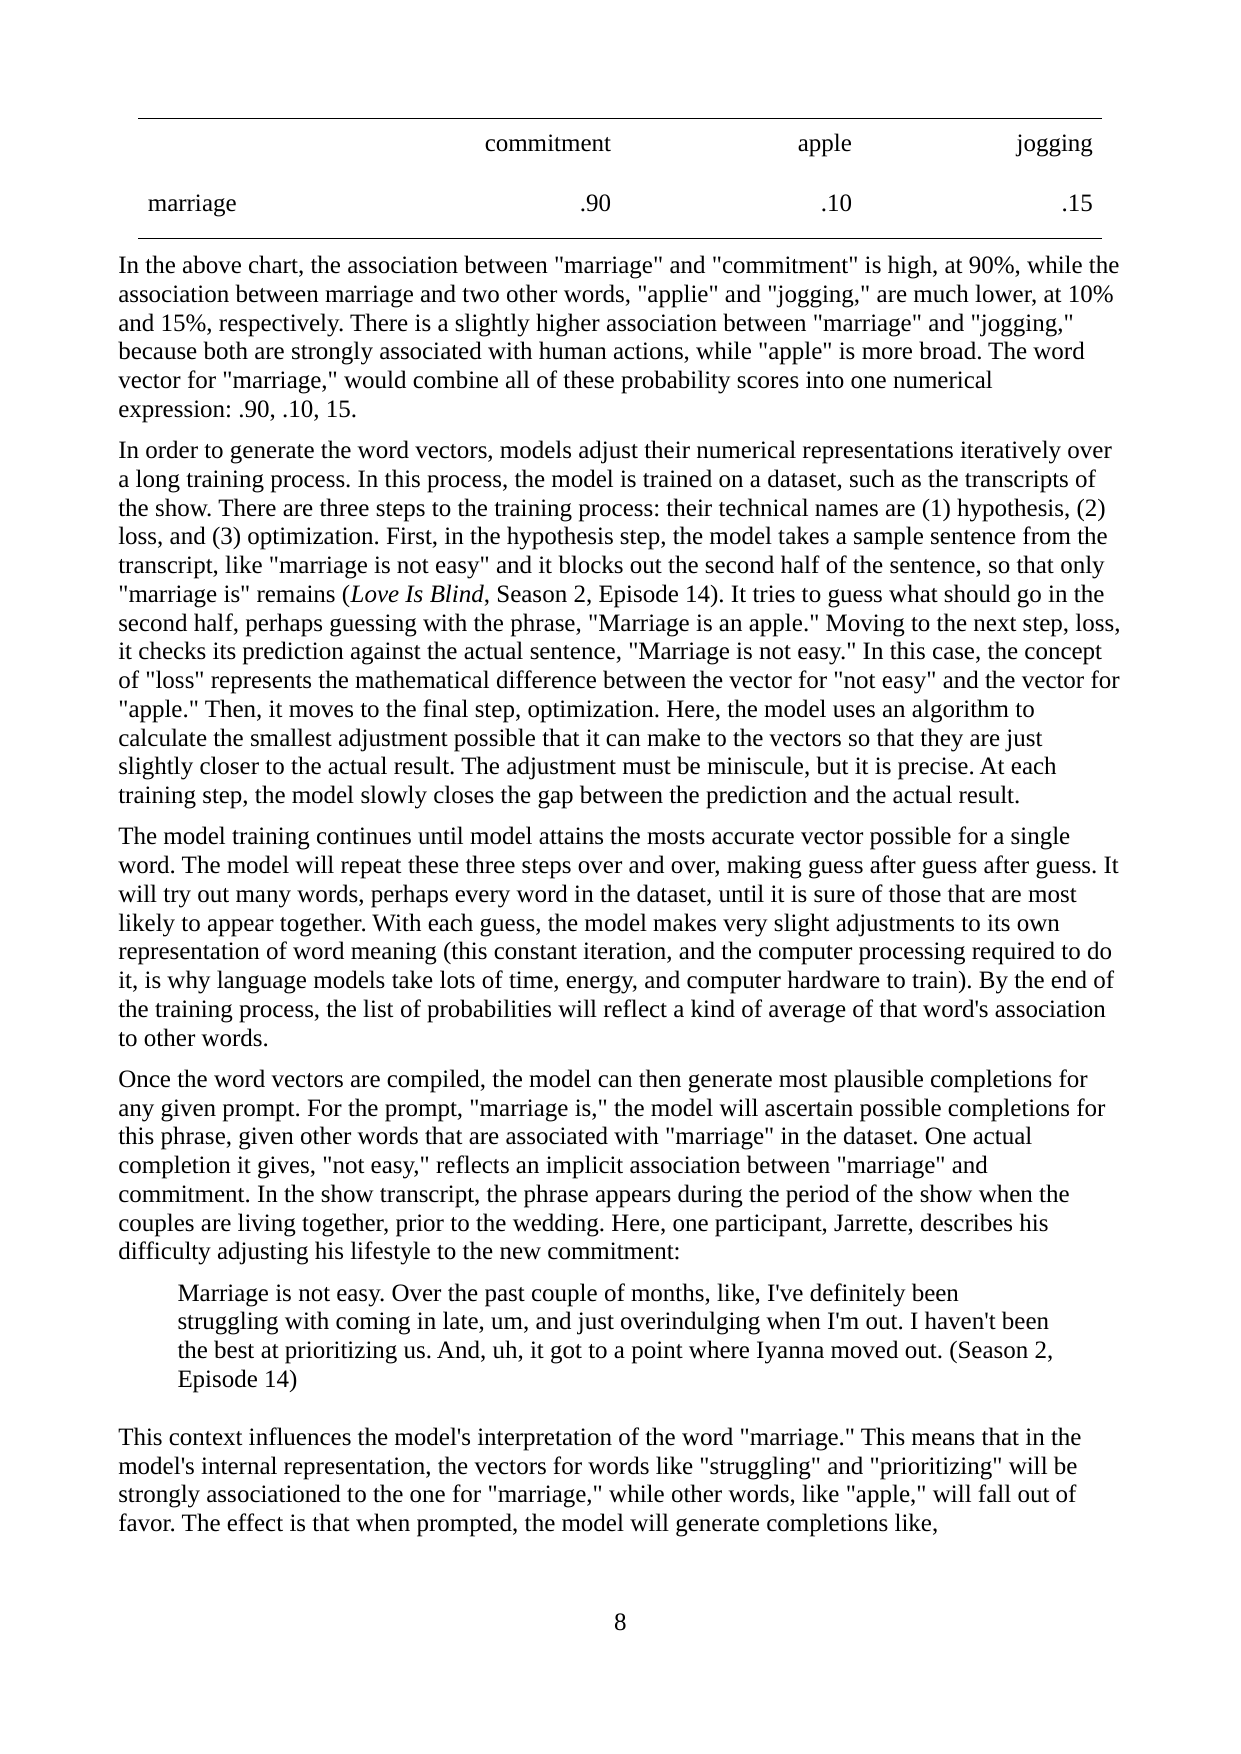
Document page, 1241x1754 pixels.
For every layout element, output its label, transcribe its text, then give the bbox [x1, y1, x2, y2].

table_header [138, 119, 379, 178]
table_header apple [620, 119, 861, 178]
table_cell .15 [861, 178, 1102, 238]
table_header commitment [379, 119, 620, 178]
table_cell .10 [620, 178, 861, 238]
text Marriage is not easy. Over the past couple of months, like, I've definitely been struggling with coming in late, um, and just overindulging when I'm out. I haven't been the best at prioritizing us. And, uh, it got to a point where Iyanna moved out. (Season 2, Episode 14) [177, 1278, 1063, 1393]
text In order to generate the word vectors, models adjust their numerical representations iteratively over a long training process. In this process, the model is trained on a dataset, such as the transcripts of the show. There are three steps to the training process: their technical names are (1) hypothesis, (2) loss, and (3) optimization. First, in the hypothesis step, the model takes a sample sentence from the transcript, like "marriage is not easy" and it blocks out the second half of the sentence, so that only "marriage is" remains (Love Is Blind, Season 2, Episode 14). It tries to guess what should go in the second half, perhaps guessing with the phrase, "Marriage is an apple." Moving to the next step, loss, it checks its prediction against the actual sentence, "Marriage is not easy." In this case, the concept of "loss" represents the mathematical difference between the vector for "not easy" and the vector for "apple." Then, it moves to the final step, optimization. Here, the model uses an algorithm to calculate the smallest adjustment possible that it can make to the vectors so that they are just slightly closer to the actual result. The adjustment must be miniscule, but it is precise. At each training step, the model slowly closes the gap between the prediction and the actual result. [118, 435, 1122, 809]
table_cell .90 [379, 178, 620, 238]
table_header jogging [861, 119, 1102, 178]
text The model training continues until model attains the mosts accurate vector possible for a single word. The model will repeat these three steps over and over, making guess after guess after guess. It will try out many words, perhaps every word in the dataset, until it is sure of those that are most likely to appear together. With each guess, the model makes very slight adjustments to its own representation of word meaning (this constant iteration, and the computer processing required to do it, is why language models take lots of time, energy, and computer hardware to train). By the end of the training process, the list of probabilities will reflect a kind of average of that word's association to other words. [118, 821, 1122, 1051]
text Once the word vectors are compiled, the model can then generate most plausible completions for any given prompt. For the prompt, "marriage is," the model will ascertain possible completions for this phrase, given other words that are associated with "marriage" in the dataset. One actual completion it gives, "not easy," reflects an implicit association between "marriage" and commitment. In the show transcript, the phrase appears during the period of the show when the couples are living together, prior to the wedding. Here, one participant, Jarrette, describes his difficulty adjusting his lifestyle to the new commitment: [118, 1064, 1122, 1265]
text This context influences the model's interpretation of the word "marriage." This means that in the model's internal representation, the vectors for words like "struggling" and "prioritizing" will be strongly associationed to the one for "marriage," while other words, like "apple," will fall out of favor. The effect is that when prompted, the model will generate completions like, [118, 1422, 1122, 1537]
text In the above chart, the association between "marriage" and "commitment" is high, at 90%, while the association between marriage and two other words, "applie" and "jogging," are much lower, at 10% and 15%, respectively. There is a slightly higher association between "marriage" and "jogging," because both are strongly associated with human actions, while "apple" is more broad. The word vector for "marriage," would combine all of these probability scores into one numerical expression: .90, .10, 15. [118, 250, 1122, 423]
table_cell marriage [138, 178, 379, 238]
